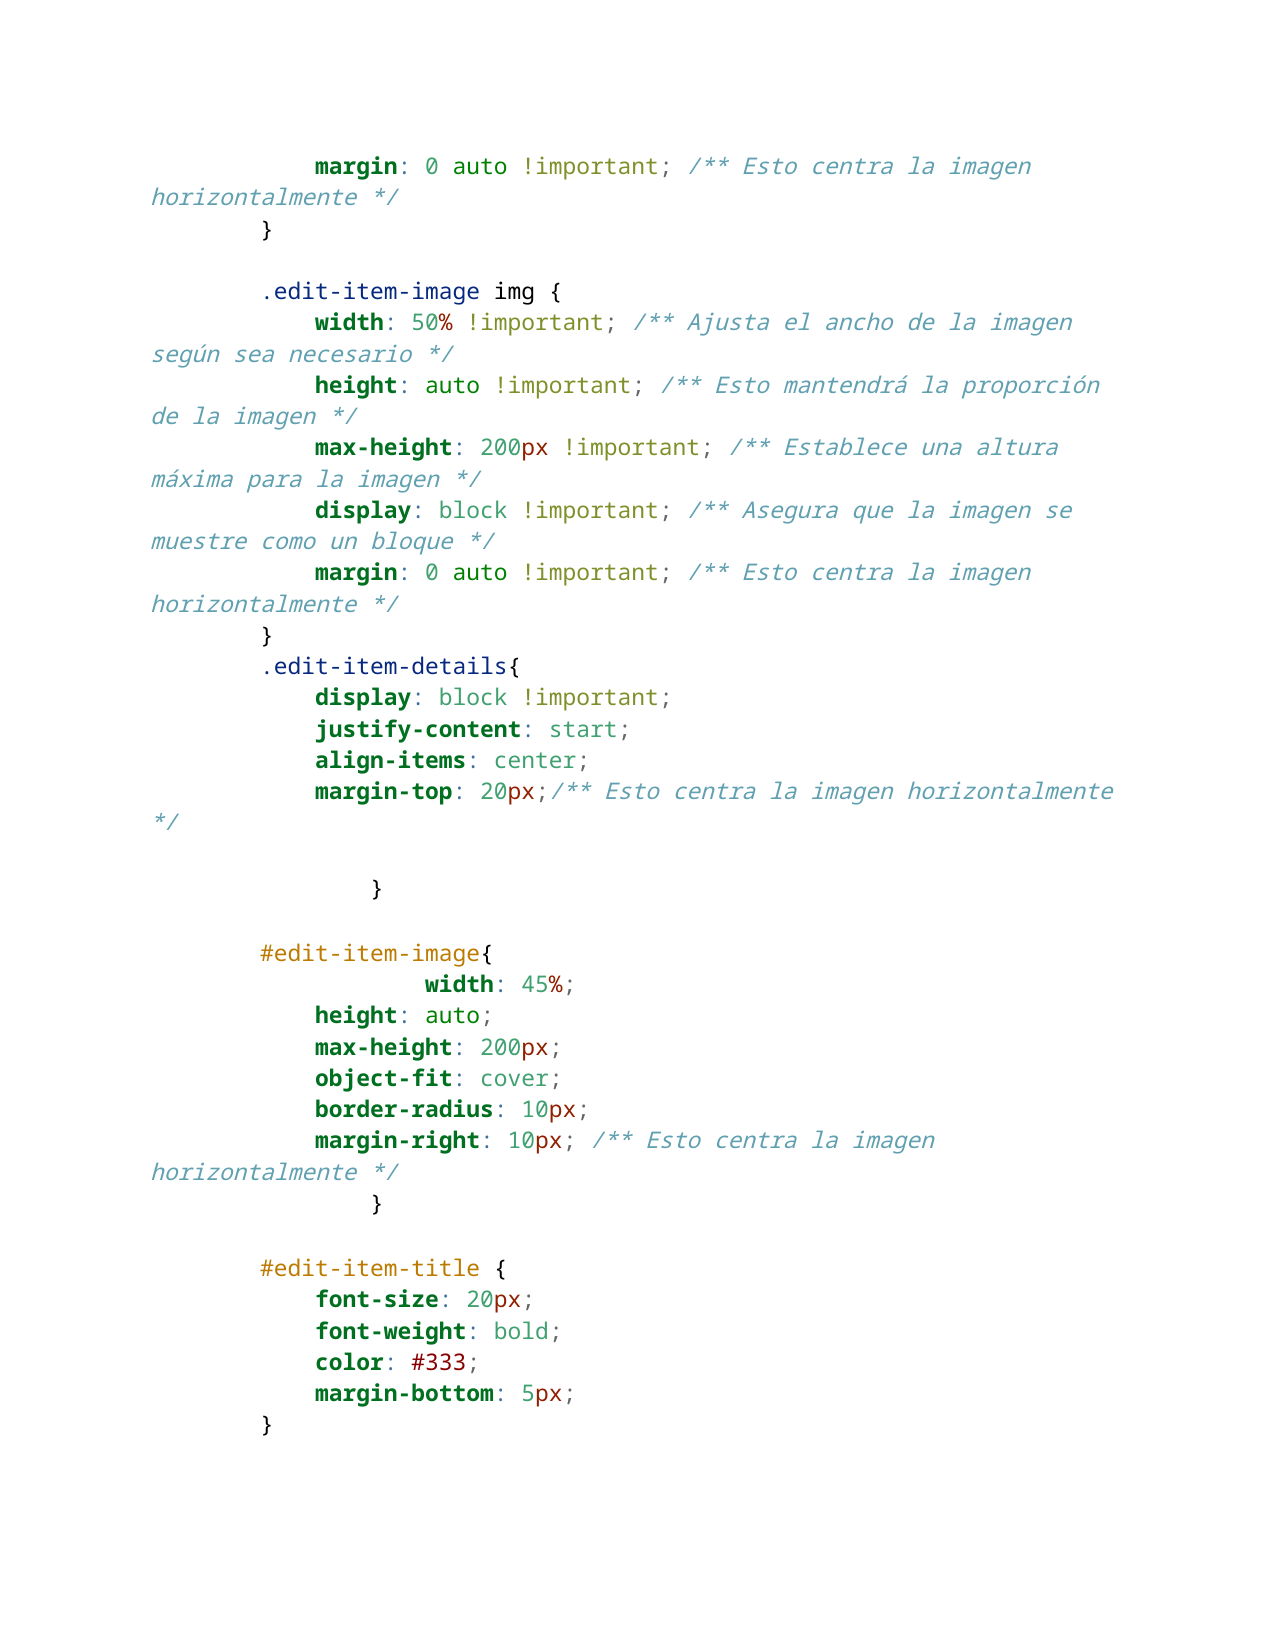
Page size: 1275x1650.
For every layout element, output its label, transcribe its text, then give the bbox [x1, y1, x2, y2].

text margin: 0 auto !important; /** Esto centra la imagen horizontalmente */ } .edit-item-image img { width: 50% !important; /** Ajusta el ancho de la imagen según sea necesario */ height: auto !important; /** Esto mantendrá la proporción de la imagen */ max-height: 200px !important; /** Establece una altura máxima para la imagen */ display: block !important; /** Asegura que la imagen se muestre como un bloque */ margin: 0 auto !important; /** Esto centra la imagen horizontalmente */ } .edit-item-details{ display: block !important; justify-content: start; align-items: center; margin-top: 20px;/** Esto centra la imagen horizontalmente */ } #edit-item-image{ width: 45%; height: auto; max-height: 200px; object-fit: cover; border-radius: 10px; margin-right: 10px; /** Esto centra la imagen horizontalmente */ } #edit-item-title { font-size: 20px; font-weight: bold; color: #333; margin-bottom: 5px; } [150, 150, 1125, 1474]
